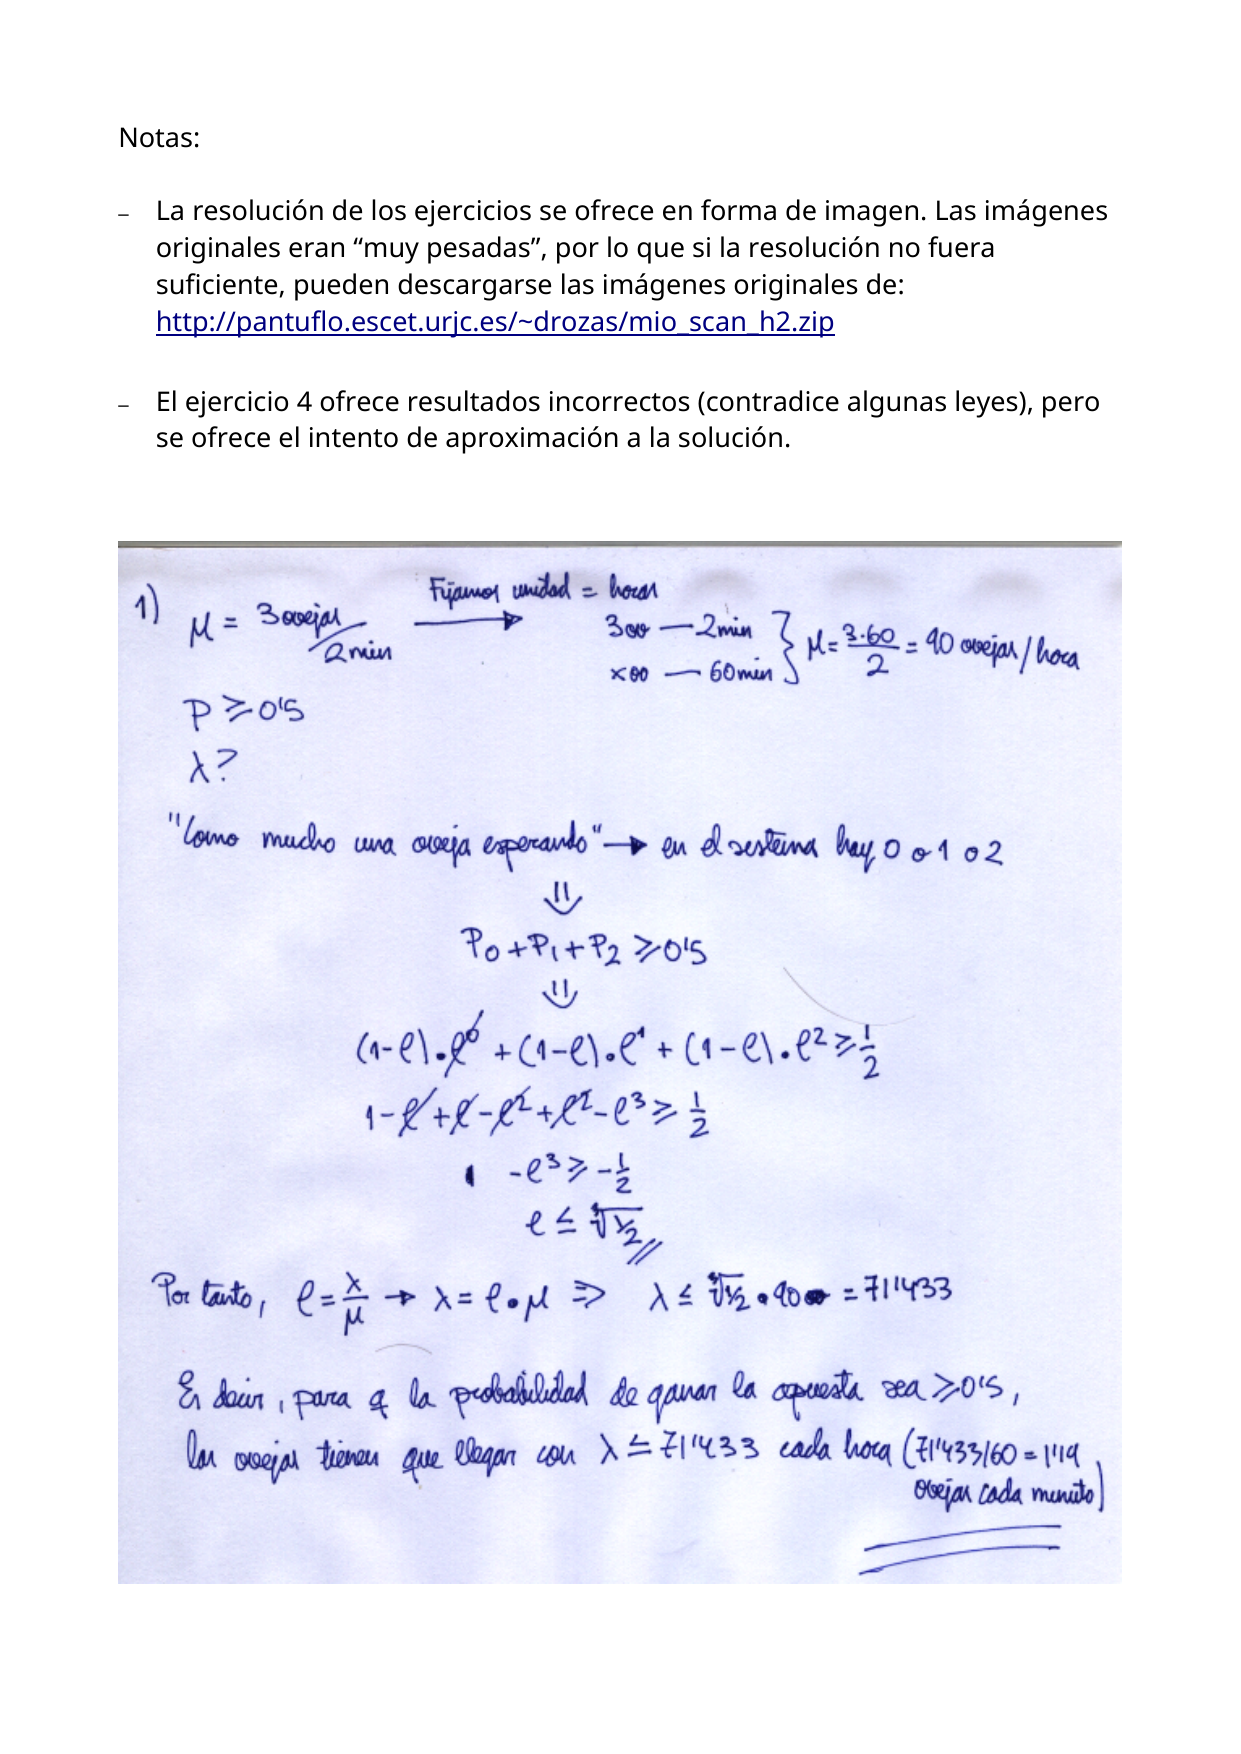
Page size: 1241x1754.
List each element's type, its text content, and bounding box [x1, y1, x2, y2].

picture [118, 541, 1122, 1584]
text Notas: [118, 118, 1122, 155]
list El ejercicio 4 ofrece resultados incorrectos (contradice algunas leyes), pero se ofrece el intento de aproximación a la solución. [118, 382, 1122, 456]
list La resolución de los ejercicios se ofrece en forma de imagen. Las imágenes originales eran “muy pesadas”, por lo que si la resolución no fuera suficiente, pueden descargarse las imágenes originales de: http://pantuflo.escet.urjc.es/~drozas/mio_scan_h2.zip [118, 192, 1122, 382]
